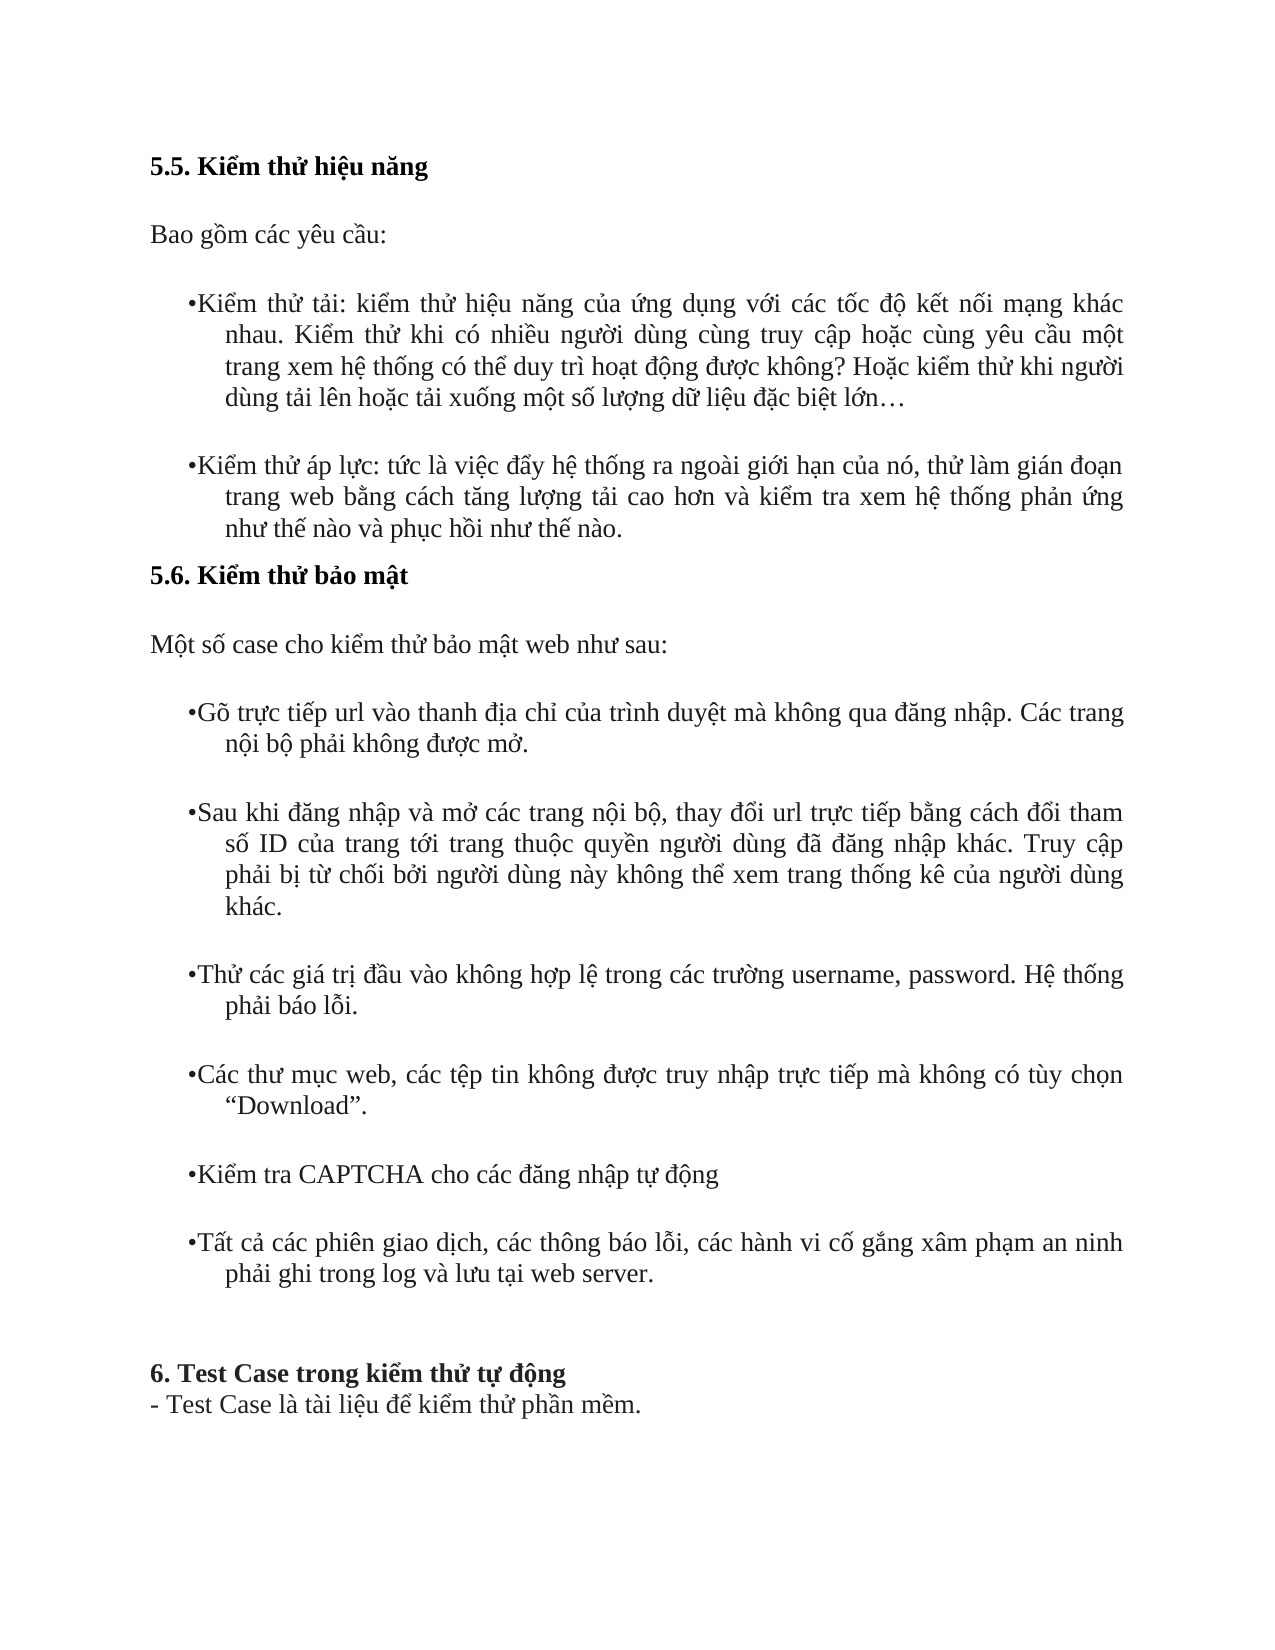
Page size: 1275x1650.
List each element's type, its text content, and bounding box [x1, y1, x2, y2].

list Kiểm thử áp lực: tức là việc đẩy hệ thống ra ngoài giới hạn của nó, thử làm gián đoạn trang web bằng cách tăng lượng tải cao hơn và kiểm tra xem hệ thống phản ứng như thế nào và phục hồi như thế nào. [187, 449, 1125, 543]
text 5.6. Kiểm thử bảo mật [150, 559, 1125, 590]
text Một số case cho kiểm thử bảo mật web như sau: [150, 628, 1125, 659]
text 5.5. Kiểm thử hiệu năng [150, 150, 1125, 181]
list Tất cả các phiên giao dịch, các thông báo lỗi, các hành vi cố gắng xâm phạm an ninh phải ghi trong log và lưu tại web server. [187, 1226, 1125, 1289]
list Kiểm thử tải: kiểm thử hiệu năng của ứng dụng với các tốc độ kết nối mạng khác nhau. Kiểm thử khi có nhiều người dùng cùng truy cập hoặc cùng yêu cầu một trang xem hệ thống có thể duy trì hoạt động được không? Hoặc kiểm thử khi người dùng tải lên hoặc tải xuống một số lượng dữ liệu đặc biệt lớn… [187, 287, 1125, 412]
text 6. Test Case trong kiểm thử tự động [150, 1357, 1125, 1388]
list Các thư mục web, các tệp tin không được truy nhập trực tiếp mà không có tùy chọn “Download”. [187, 1058, 1125, 1120]
list Sau khi đăng nhập và mở các trang nội bộ, thay đổi url trực tiếp bằng cách đổi tham số ID của trang tới trang thuộc quyền người dùng đã đăng nhập khác. Truy cập phải bị từ chối bởi người dùng này không thể xem trang thống kê của người dùng khác. [187, 796, 1125, 921]
text - Test Case là tài liệu để kiểm thử phần mềm. [150, 1388, 1125, 1420]
list Kiểm tra CAPTCHA cho các đăng nhập tự động [187, 1158, 1125, 1189]
list Thử các giá trị đầu vào không hợp lệ trong các trường username, password. Hệ thống phải báo lỗi. [187, 958, 1125, 1021]
text Bao gồm các yêu cầu: [150, 219, 1125, 250]
list Gõ trực tiếp url vào thanh địa chỉ của trình duyệt mà không qua đăng nhập. Các trang nội bộ phải không được mở. [187, 696, 1125, 759]
